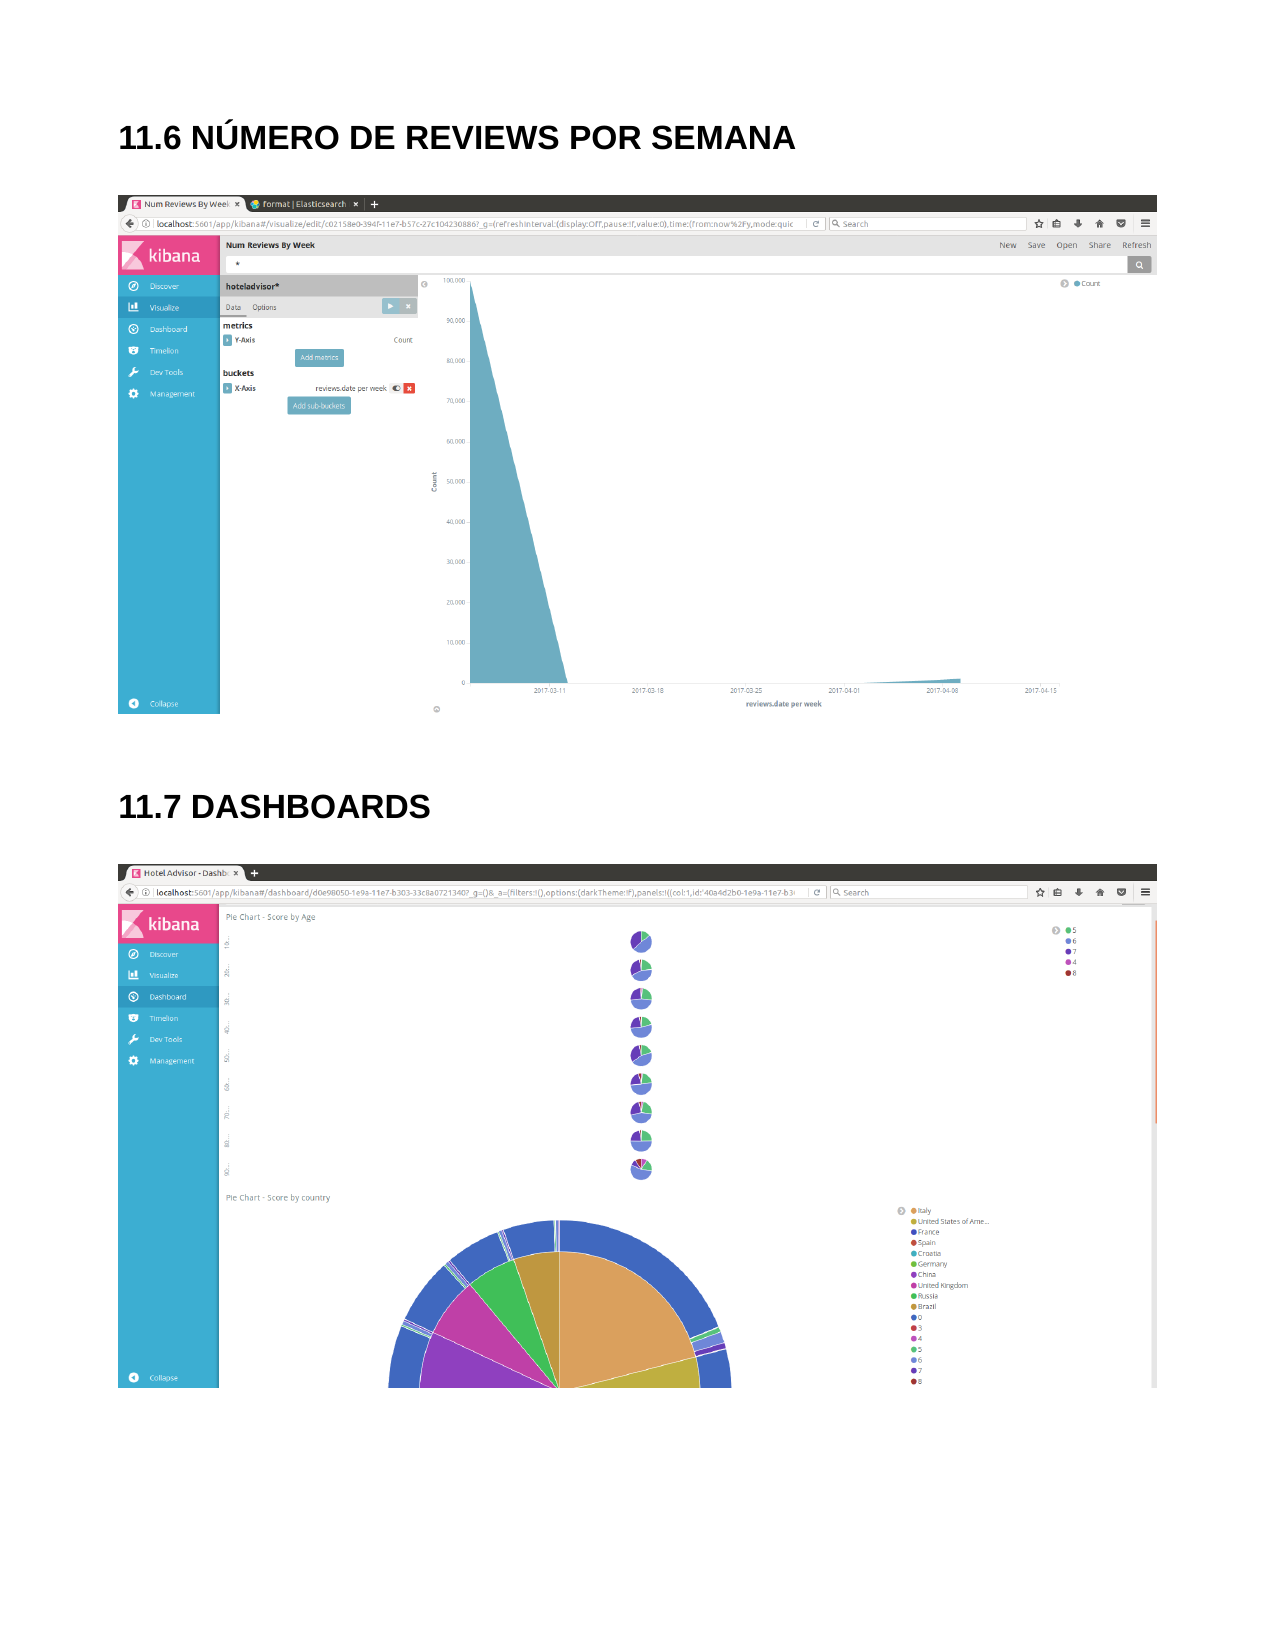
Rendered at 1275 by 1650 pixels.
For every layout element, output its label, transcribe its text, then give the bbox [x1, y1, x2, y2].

picture [118, 195, 1157, 714]
subtitle 11.6 NÚMERO DE REVIEWS POR SEMANA [118, 118, 1157, 157]
subtitle 11.7 DASHBOARDS [118, 787, 1157, 826]
picture [118, 864, 1157, 1388]
